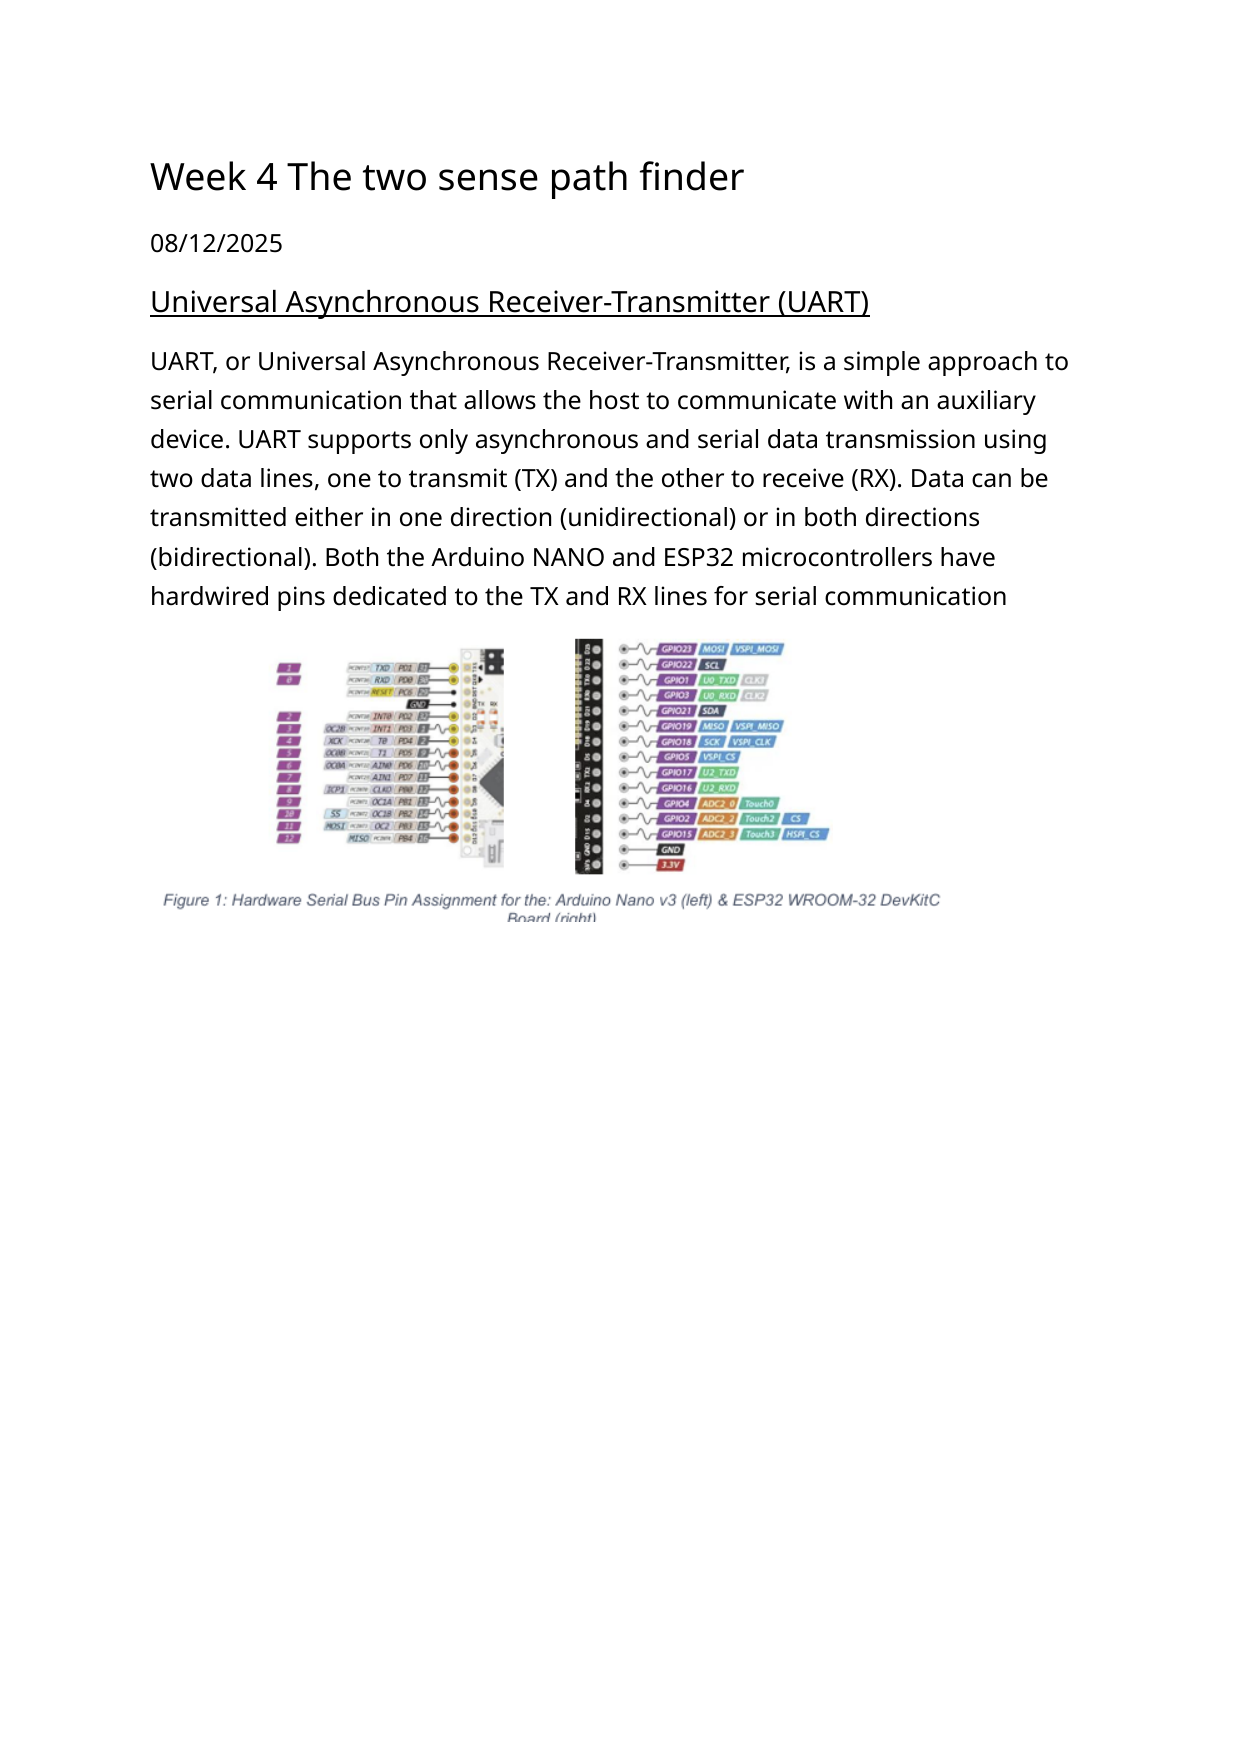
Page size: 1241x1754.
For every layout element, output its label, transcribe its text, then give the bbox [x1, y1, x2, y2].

text 08/12/2025 [150, 225, 1090, 259]
text Week 4 The two sense path finder [150, 150, 1090, 201]
text Universal Asynchronous Receiver-Transmitter (UART) [150, 281, 1090, 321]
text UART, or Universal Asynchronous Receiver-Transmitter, is a simple approach to serial communication that allows the host to communicate with an auxiliary device. UART supports only asynchronous and serial data transmission using two data lines, one to transmit (TX) and the other to receive (RX). Data can be transmitted either in one direction (unidirectional) or in both directions (bidirectional). Both the Arduino NANO and ESP32 microcontrollers have hardwired pins dedicated to the TX and RX lines for serial communication [150, 343, 1090, 612]
